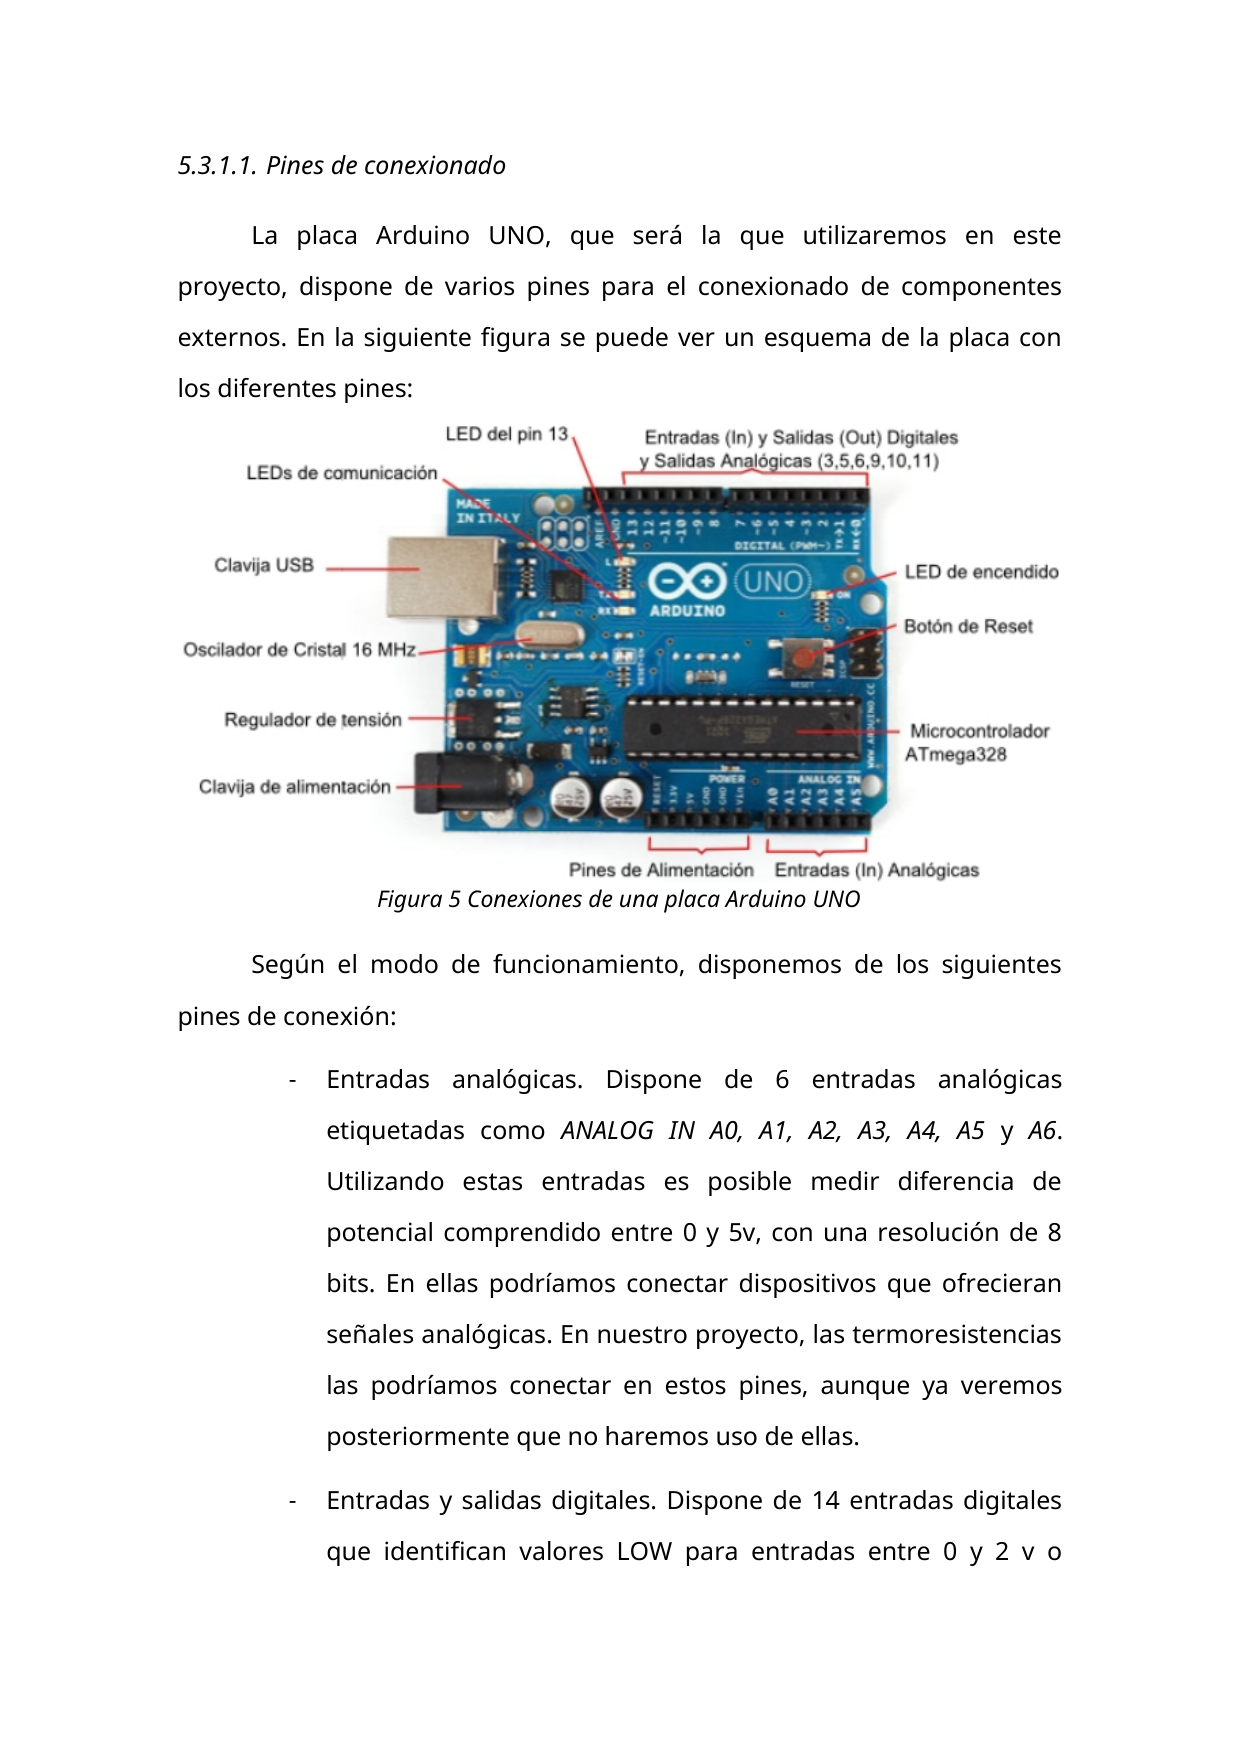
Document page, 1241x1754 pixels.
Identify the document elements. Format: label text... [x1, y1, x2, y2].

list Entradas analógicas. Dispone de 6 entradas analógicas etiquetadas como ANALOG IN A0, A1, A2, A3, A4, A5 y A6. Utilizando estas entradas es posible medir diferencia de potencial comprendido entre 0 y 5v, con una resolución de 8 bits. En ellas podríamos conectar dispositivos que ofrecieran señales analógicas. En nuestro proyecto, las termoresistencias las podríamos conectar en estos pines, aunque ya veremos posteriormente que no haremos uso de ellas. [288, 1062, 1063, 1453]
text Según el modo de funcionamiento, disponemos de los siguientes pines de conexión: [177, 947, 1063, 1032]
text La placa Arduino UNO, que será la que utilizaremos en este proyecto, dispone de varios pines para el conexionado de componentes externos. En la siguiente figura se puede ver un esquema de la placa con los diferentes pines: [177, 217, 1063, 405]
list Entradas y salidas digitales. Dispone de 14 entradas digitales que identifican valores LOW para entradas entre 0 y 2 v o [288, 1483, 1063, 1568]
text Figura 5 Conexiones de una placa Arduino UNO [177, 883, 1063, 914]
subtitle Pines de conexionado [177, 148, 1063, 182]
